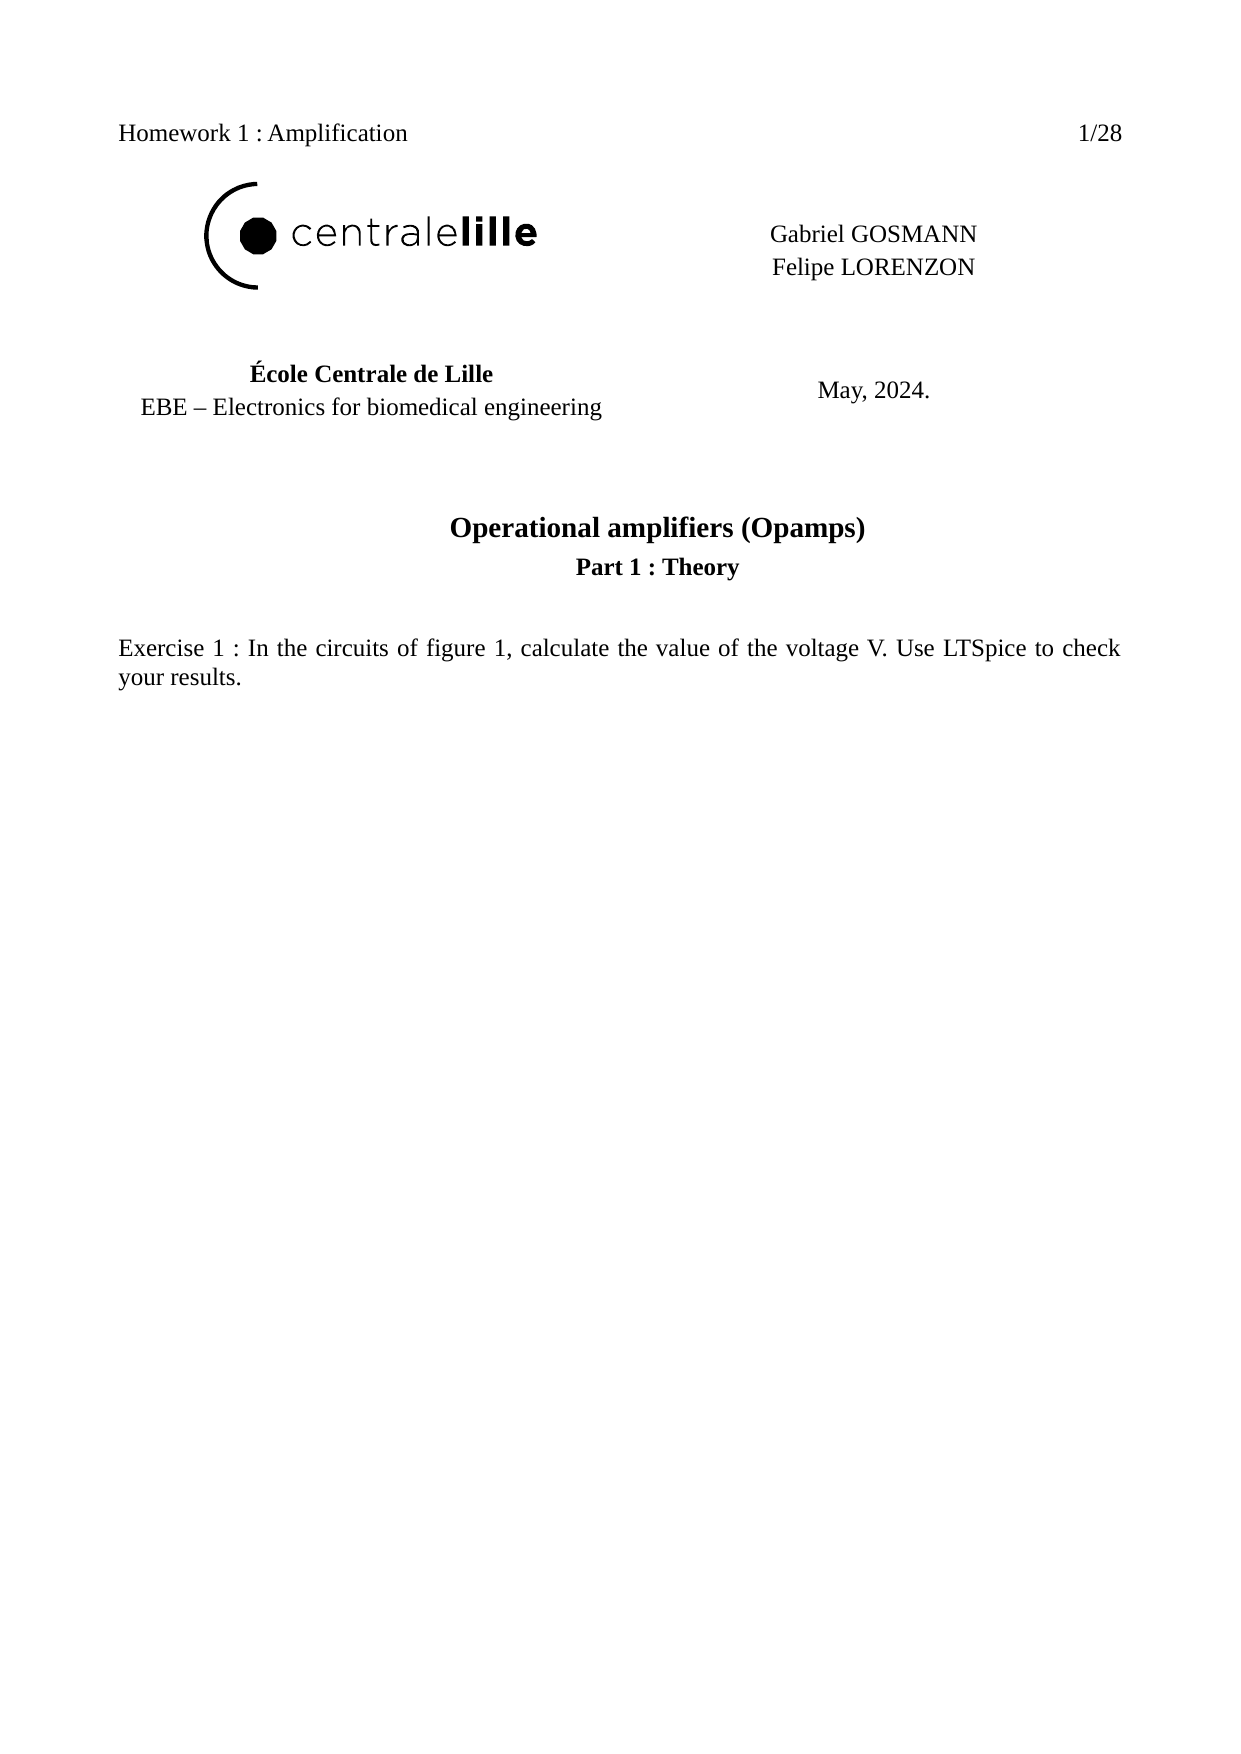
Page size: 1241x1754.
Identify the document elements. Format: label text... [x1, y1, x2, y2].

list Part 1 : Theory [156, 552, 1122, 581]
list Operational amplifiers (Opamps) [156, 510, 1122, 544]
table_header [118, 176, 624, 327]
text Exercise 1 : In the circuits of figure 1, calculate the value of the voltage V. Use LTSpice to check your results. [118, 633, 1122, 691]
table_cell École Centrale de Lille EBE – Electronics for biomedical engineering [118, 327, 624, 457]
table_cell May, 2024. [624, 327, 1123, 457]
table_header Gabriel GOSMANN Felipe LORENZON [624, 176, 1123, 327]
